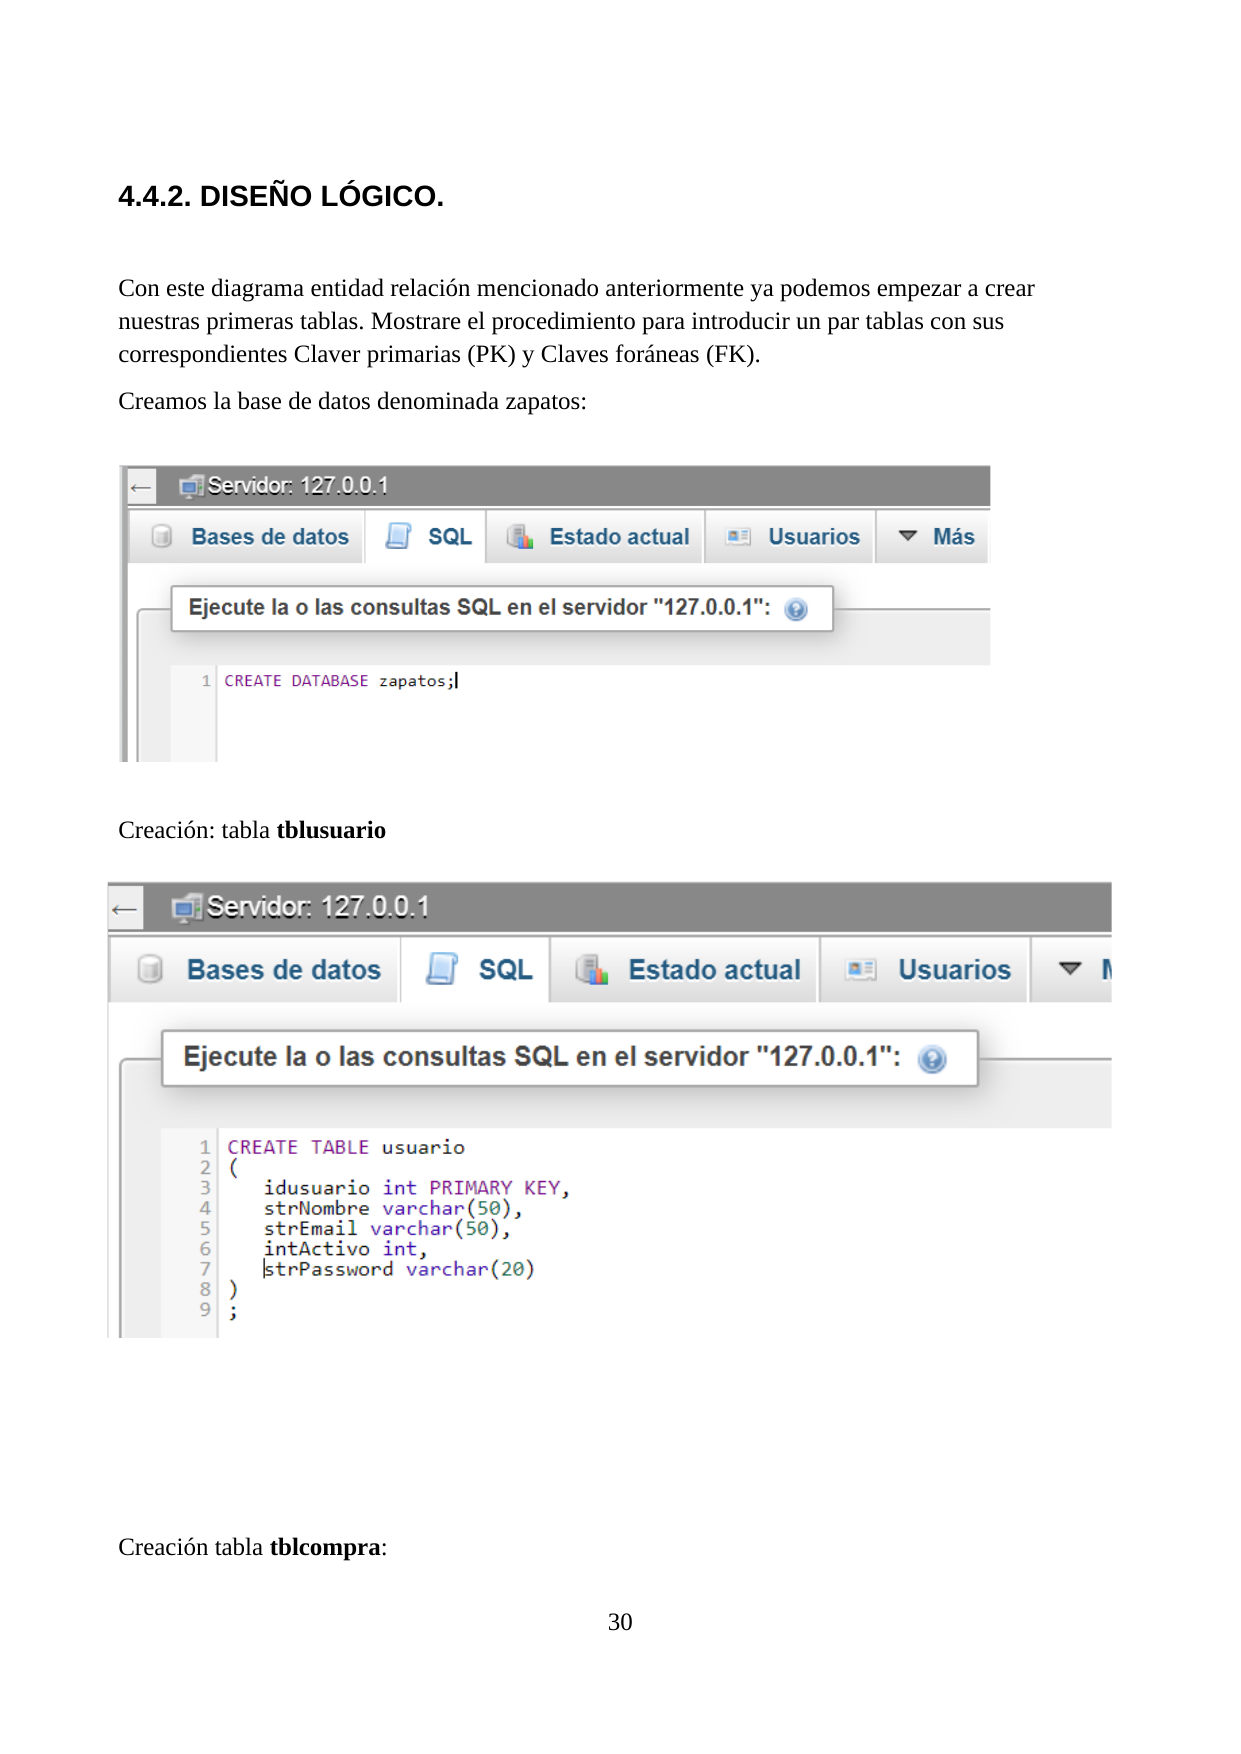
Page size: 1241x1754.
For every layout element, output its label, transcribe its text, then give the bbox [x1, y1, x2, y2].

picture [107, 878, 1112, 1338]
subtitle 4.4.2. DISEÑO LÓGICO. [118, 179, 1122, 213]
text Con este diagrama entidad relación mencionado anteriormente ya podemos empezar a crear nuestras primeras tablas. Mostrare el procedimiento para introducir un par tablas con sus correspondientes Claver primarias (PK) y Claves foráneas (FK). [118, 273, 1122, 368]
text Creación: tabla tblusuario [118, 815, 1122, 844]
text Creamos la base de datos denominada zapatos: [118, 386, 1122, 415]
picture [119, 461, 991, 762]
text Creación tabla tblcompra: [118, 1532, 1122, 1561]
